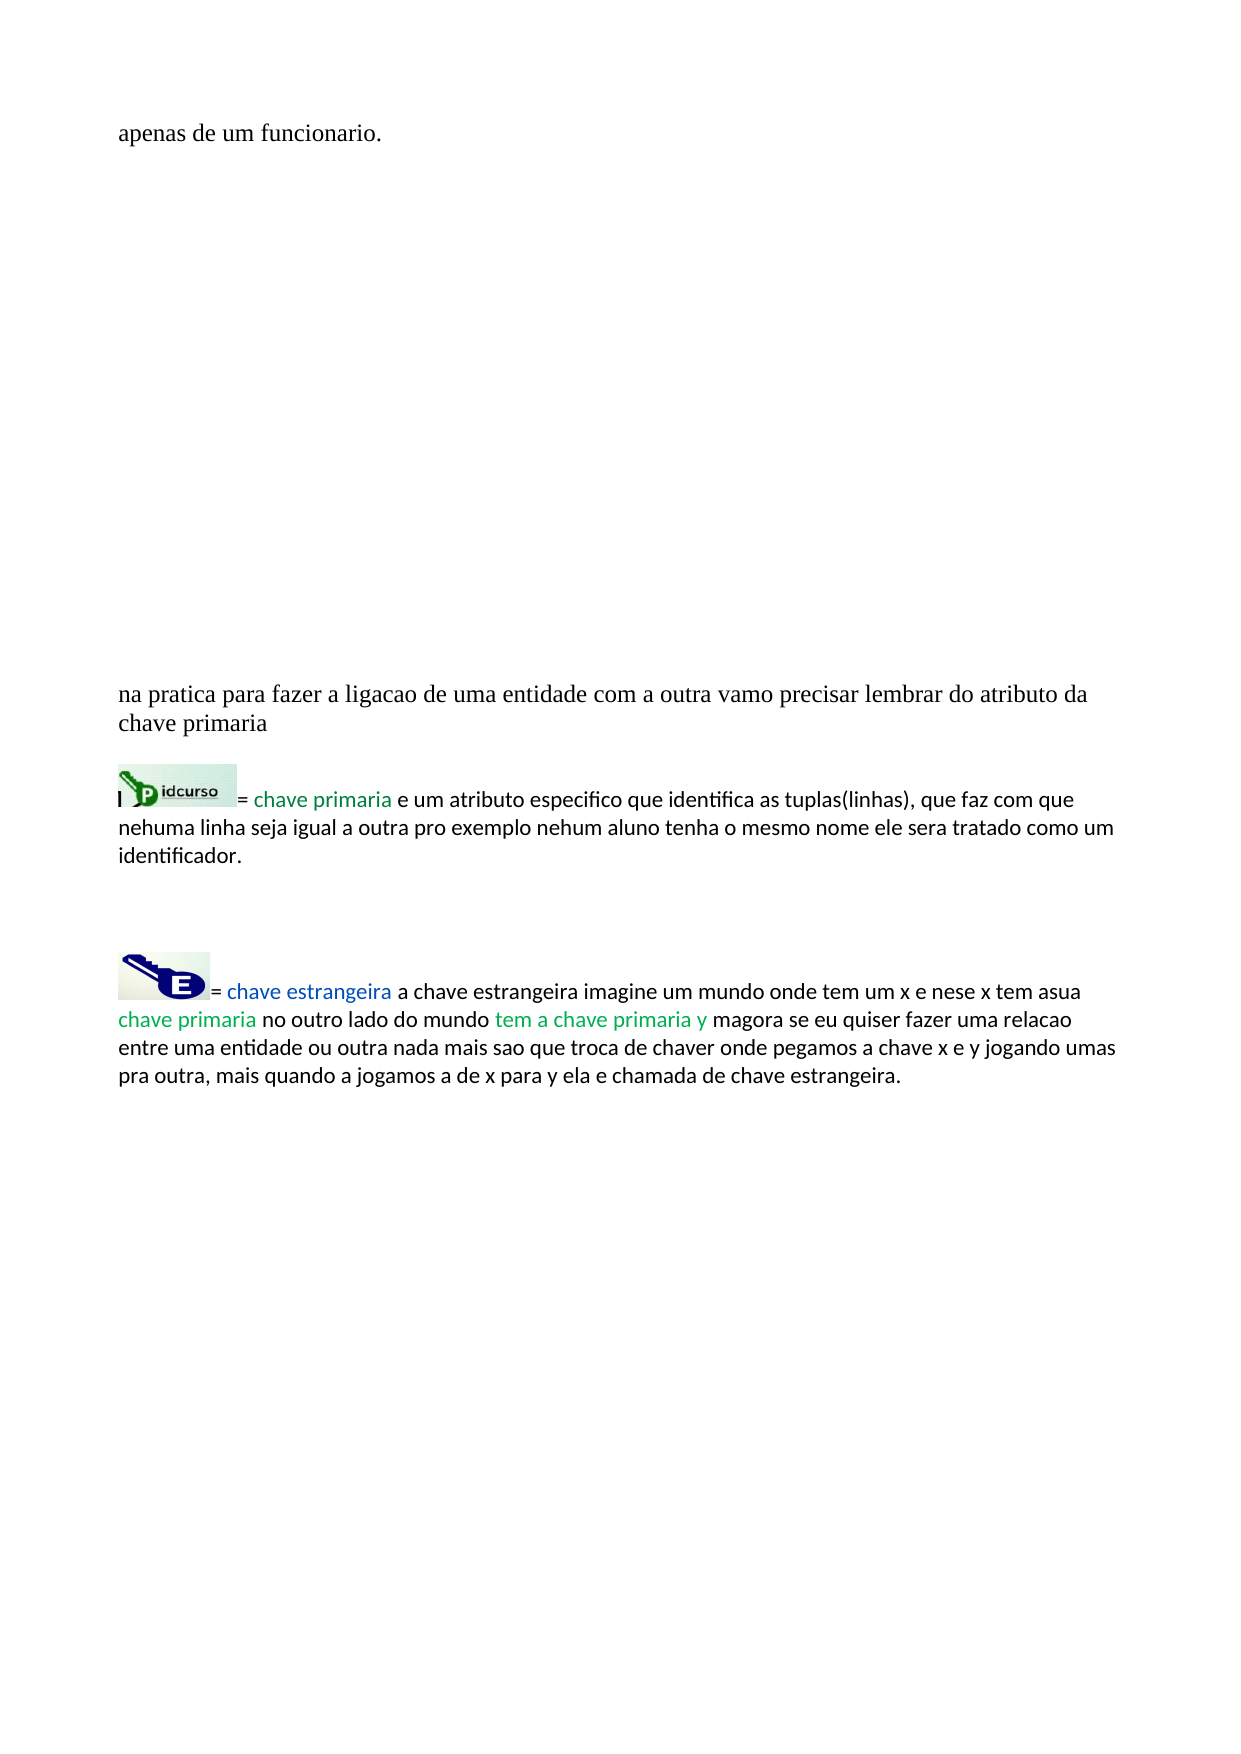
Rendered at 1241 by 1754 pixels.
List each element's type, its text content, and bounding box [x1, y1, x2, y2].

text = chave estrangeira a chave estrangeira imagine um mundo onde tem um x e nese x tem asua chave primaria no outro lado do mundo tem a chave primaria y magora se eu quiser fazer uma relacao entre uma entidade ou outra nada mais sao que troca de chaver onde pegamos a chave x e y jogando umas pra outra, mais quando a jogamos a de x para y ela e chamada de chave estrangeira. [118, 953, 1122, 1089]
text apenas de um funcionario. [118, 118, 1122, 147]
text na pratica para fazer a ligacao de uma entidade com a outra vamo precisar lembrar do atributo da chave primaria [118, 679, 1122, 737]
text = chave primaria e um atributo especifico que identifica as tuplas(linhas), que faz com que nehuma linha seja igual a outra pro exemplo nehum aluno tenha o mesmo nome ele sera tratado como um identificador. [118, 765, 1122, 869]
